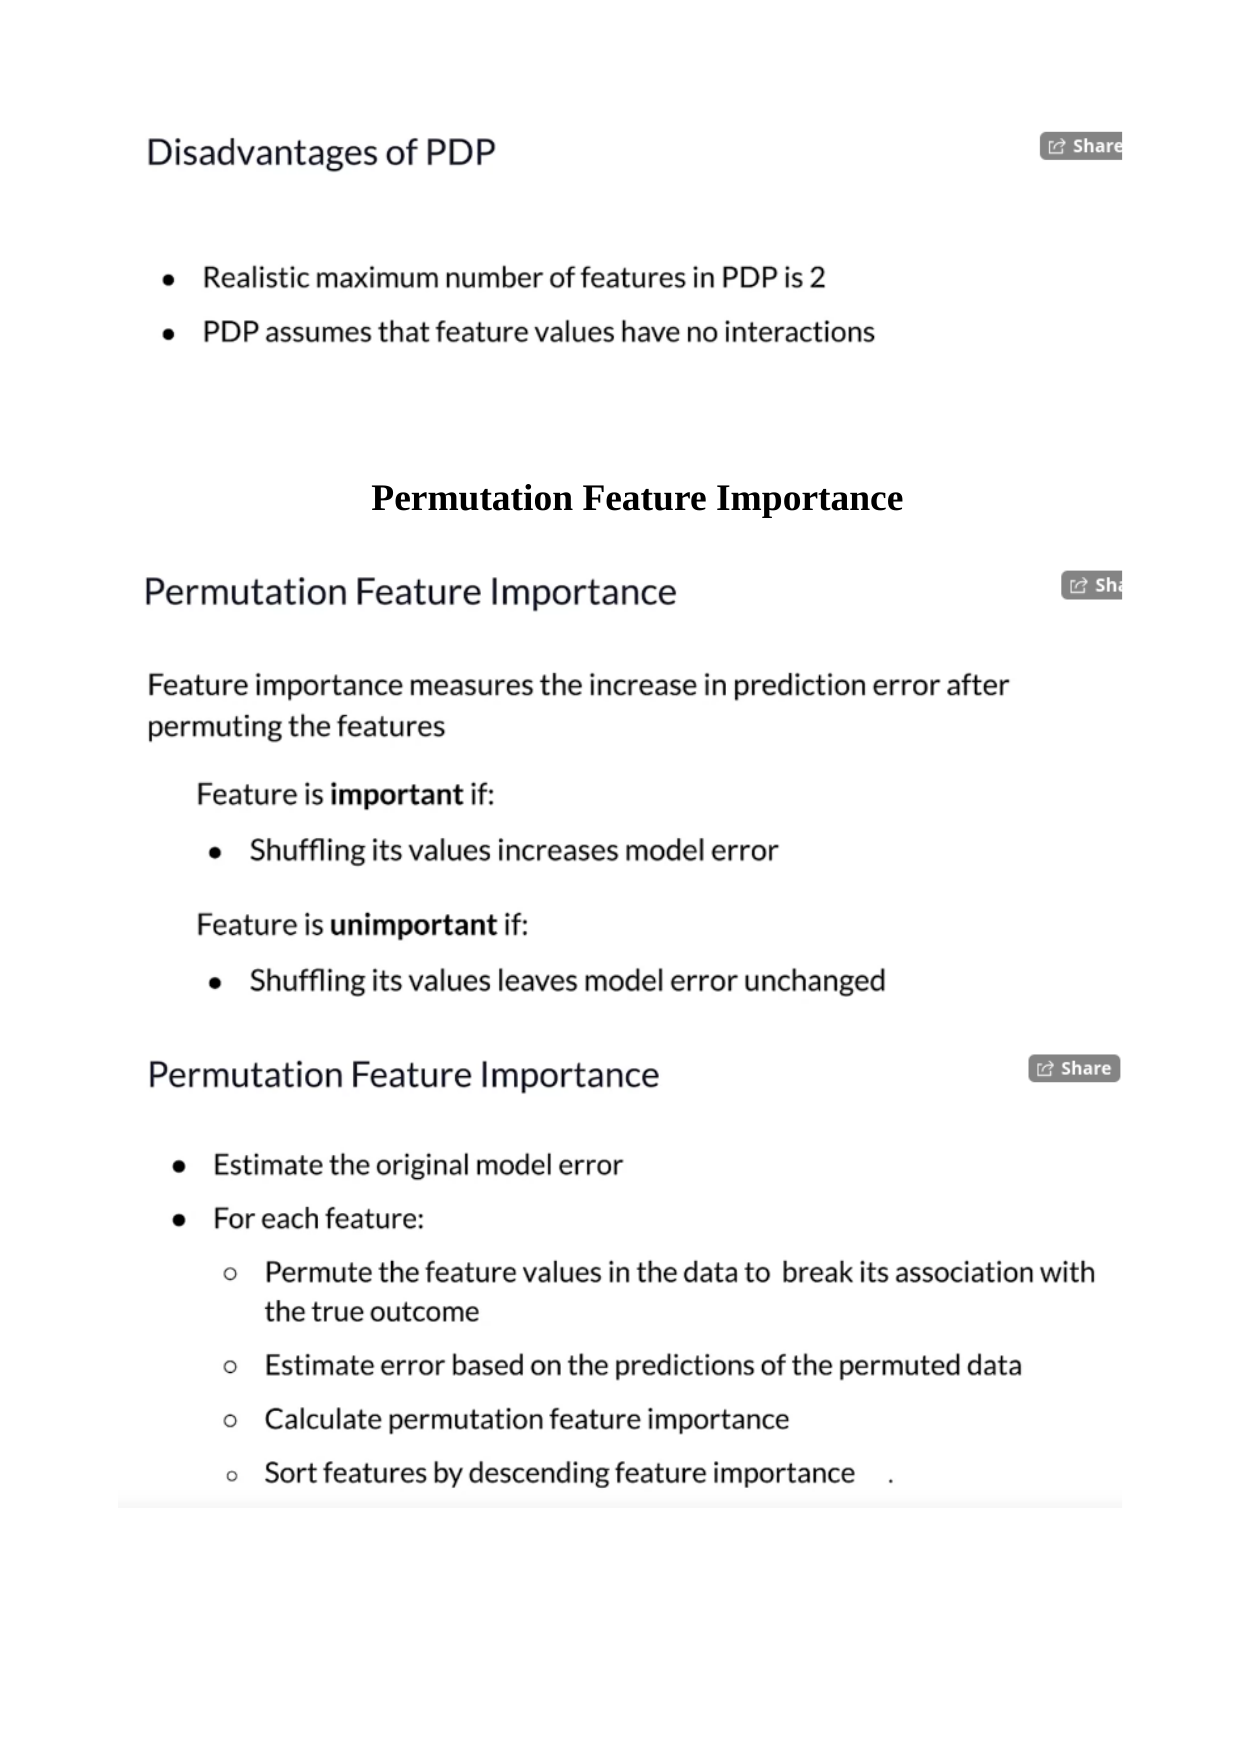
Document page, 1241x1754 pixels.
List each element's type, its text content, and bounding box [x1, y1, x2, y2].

subtitle Permutation Feature Importance [118, 475, 1122, 518]
picture [118, 559, 1123, 1014]
picture [118, 118, 1123, 364]
picture [118, 1042, 1123, 1508]
